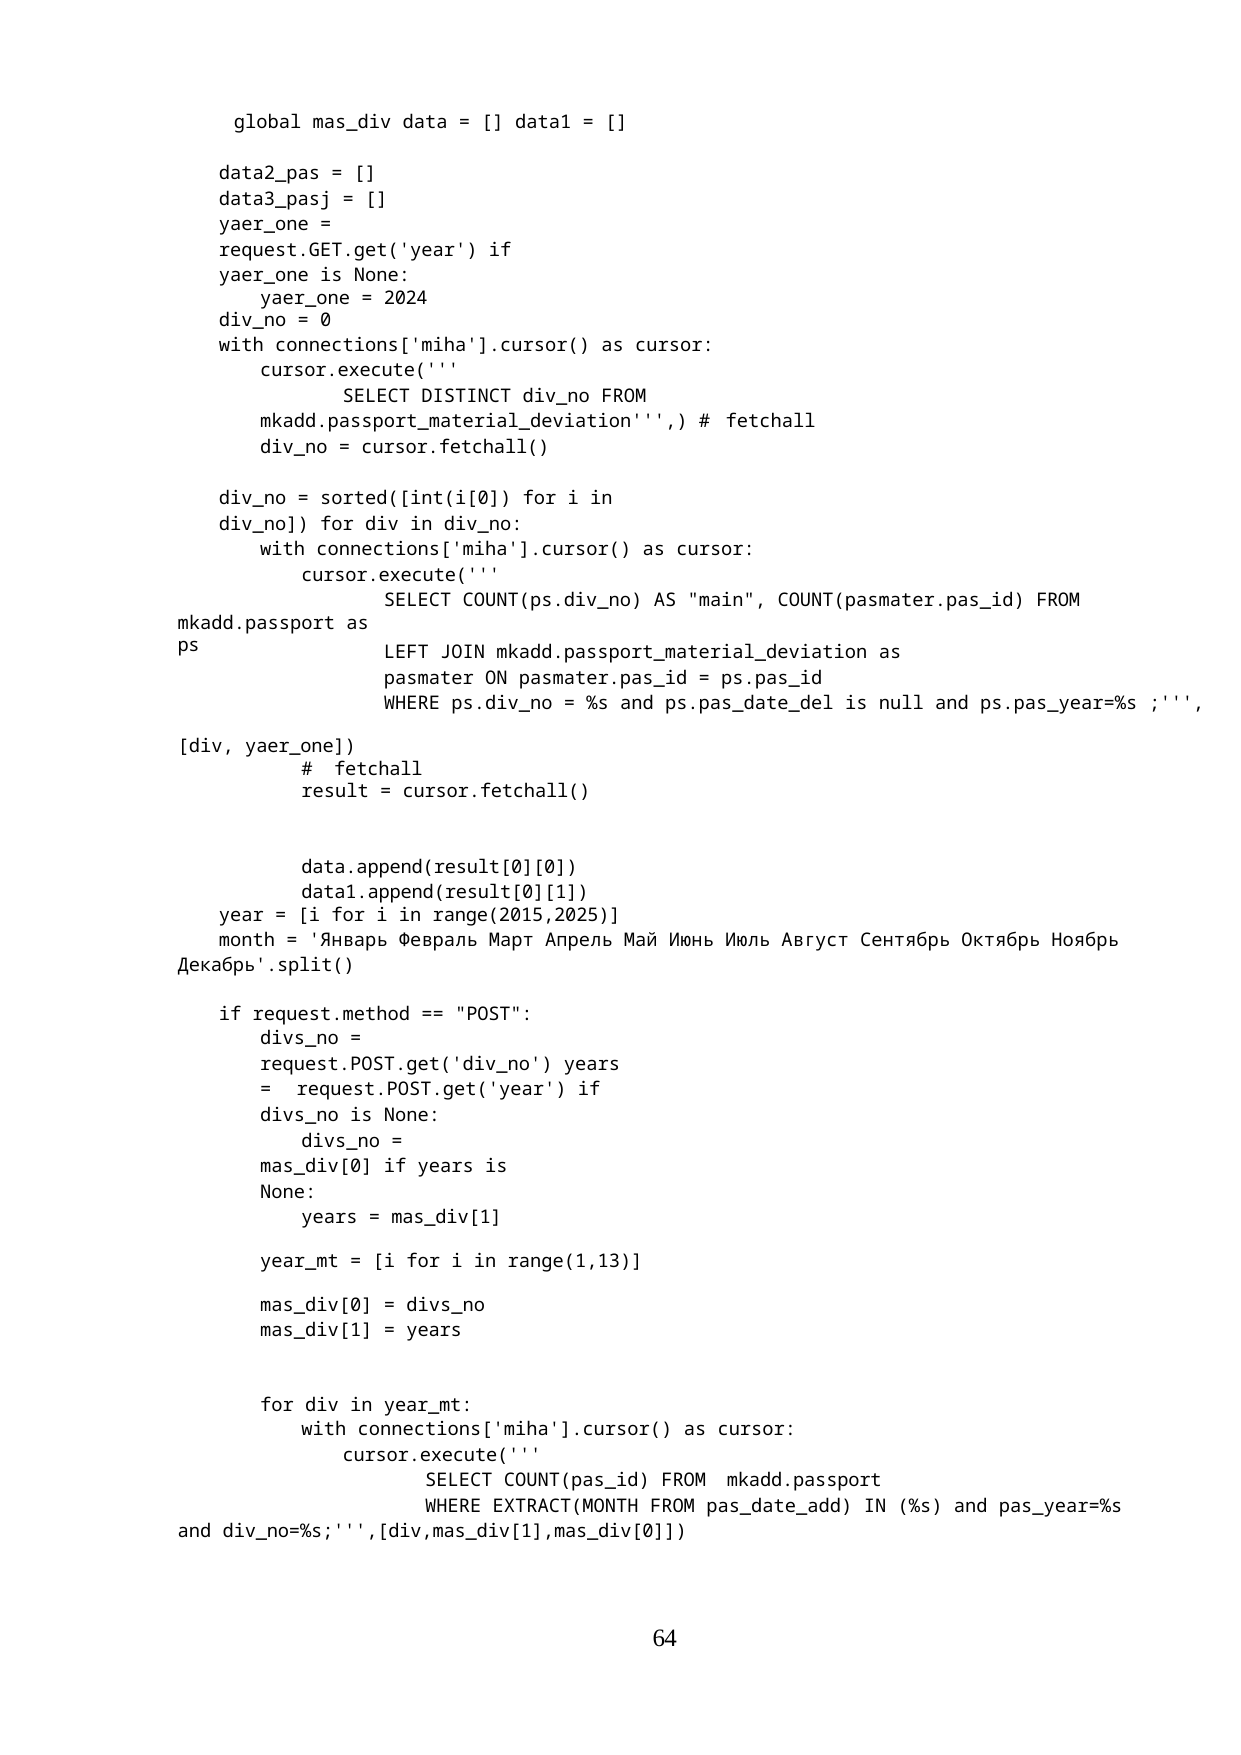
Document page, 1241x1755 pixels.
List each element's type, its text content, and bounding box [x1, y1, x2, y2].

text SELECT COUNT(pas_id) FROM mkadd.passport [425, 1466, 1241, 1492]
text data2_pas = [] data3_pasj = [] [219, 159, 437, 211]
text data.append(result[0][0]) data1.append(result[0][1]) [301, 853, 646, 904]
text with connections['miha'].cursor() as cursor: cursor.execute(''' [260, 535, 806, 586]
text WHERE ps.div_no = %s and ps.pas_date_del is null and ps.pas_year=%s ;''', [383, 689, 1241, 715]
text yaer_one = 2024 [260, 287, 1241, 309]
text result = cursor.fetchall() [301, 780, 1241, 802]
text div_no = sorted([int(i[0]) for i in div_no]) for div in div_no: [219, 484, 697, 535]
text divs_no = request.POST.get('div_no') years = request.POST.get('year') if divs_no is None: [260, 1024, 630, 1127]
text month = 'Январь Февраль Март Апрель Май Июнь Июль Август Сентябрь Октябрь Ноябрь Декабрь'.split() [177, 926, 1167, 977]
text if request.method == "POST": [219, 1003, 1241, 1024]
text global mas_div data = [] data1 = [] [177, 108, 1241, 134]
text year_mt = [i for i in range(1,13)] mas_div[0] = divs_no [260, 1229, 646, 1317]
text [div, yaer_one]) [177, 732, 383, 758]
text mas_div[1] = years [260, 1317, 1241, 1342]
text with connections['miha'].cursor() as cursor: cursor.execute(''' [301, 1415, 806, 1466]
text with connections['miha'].cursor() as cursor: cursor.execute(''' [219, 331, 806, 382]
text years = mas_div[1] [301, 1203, 1241, 1229]
text divs_no = mas_div[0] if years is None: [260, 1127, 518, 1203]
text SELECT DISTINCT div_no FROM mkadd.passport_material_deviation''',) # fetchall [260, 382, 1027, 433]
text mkadd.passport as ps [177, 612, 383, 656]
text year = [i for i in range(2015,2025)] [219, 904, 1241, 926]
text LEFT JOIN mkadd.passport_material_deviation as pasmater ON pasmater.pas_id = ps.pas_id [383, 638, 965, 689]
text for div in year_mt: [260, 1393, 1241, 1415]
text # fetchall [301, 758, 1241, 780]
text WHERE EXTRACT(MONTH FROM pas_date_add) IN (%s) and pas_year=%s and div_no=%s;''',[div,mas_div[1],mas_div[0]]) [177, 1492, 1167, 1543]
text div_no = 0 [219, 309, 1241, 331]
text yaer_one = request.GET.get('year') if yaer_one is None: [219, 211, 581, 287]
text div_no = cursor.fetchall() [260, 433, 1241, 459]
text SELECT COUNT(ps.div_no) AS "main", COUNT(pasmater.pas_id) FROM [383, 587, 1241, 612]
